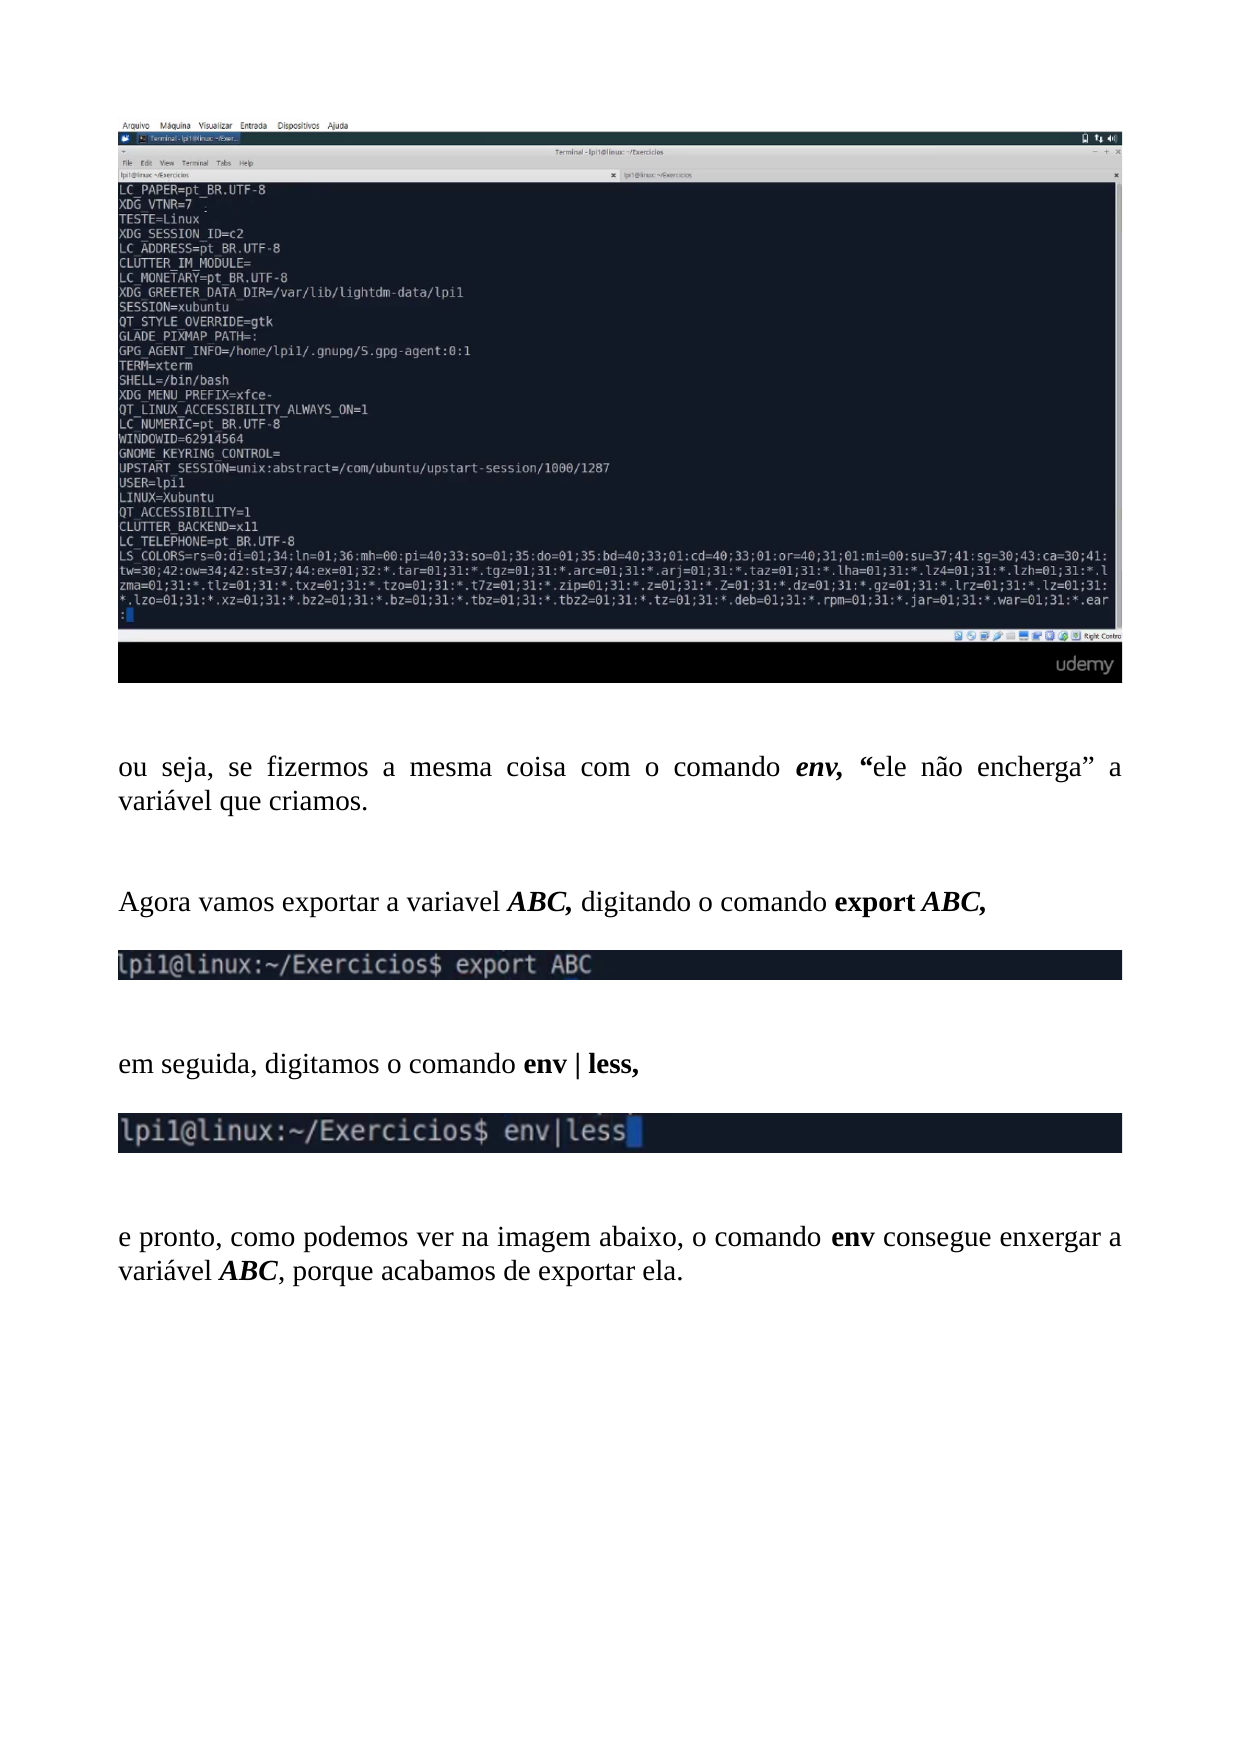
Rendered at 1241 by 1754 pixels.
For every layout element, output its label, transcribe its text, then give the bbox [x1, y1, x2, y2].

text Agora vamos exportar a variavel ABC, digitando o comando export ABC, [118, 884, 1122, 917]
picture [118, 950, 1123, 980]
text e pronto, como podemos ver na imagem abaixo, o comando env consegue enxergar a variável ABC, porque acabamos de exportar ela. [118, 1219, 1122, 1286]
picture [118, 1113, 1123, 1153]
text em seguida, digitamos o comando env | less, [118, 1047, 1122, 1080]
picture [118, 118, 1123, 683]
text ou seja, se fizermos a mesma coisa com o comando env, “ele não encherga” a variável que criamos. [118, 749, 1122, 817]
